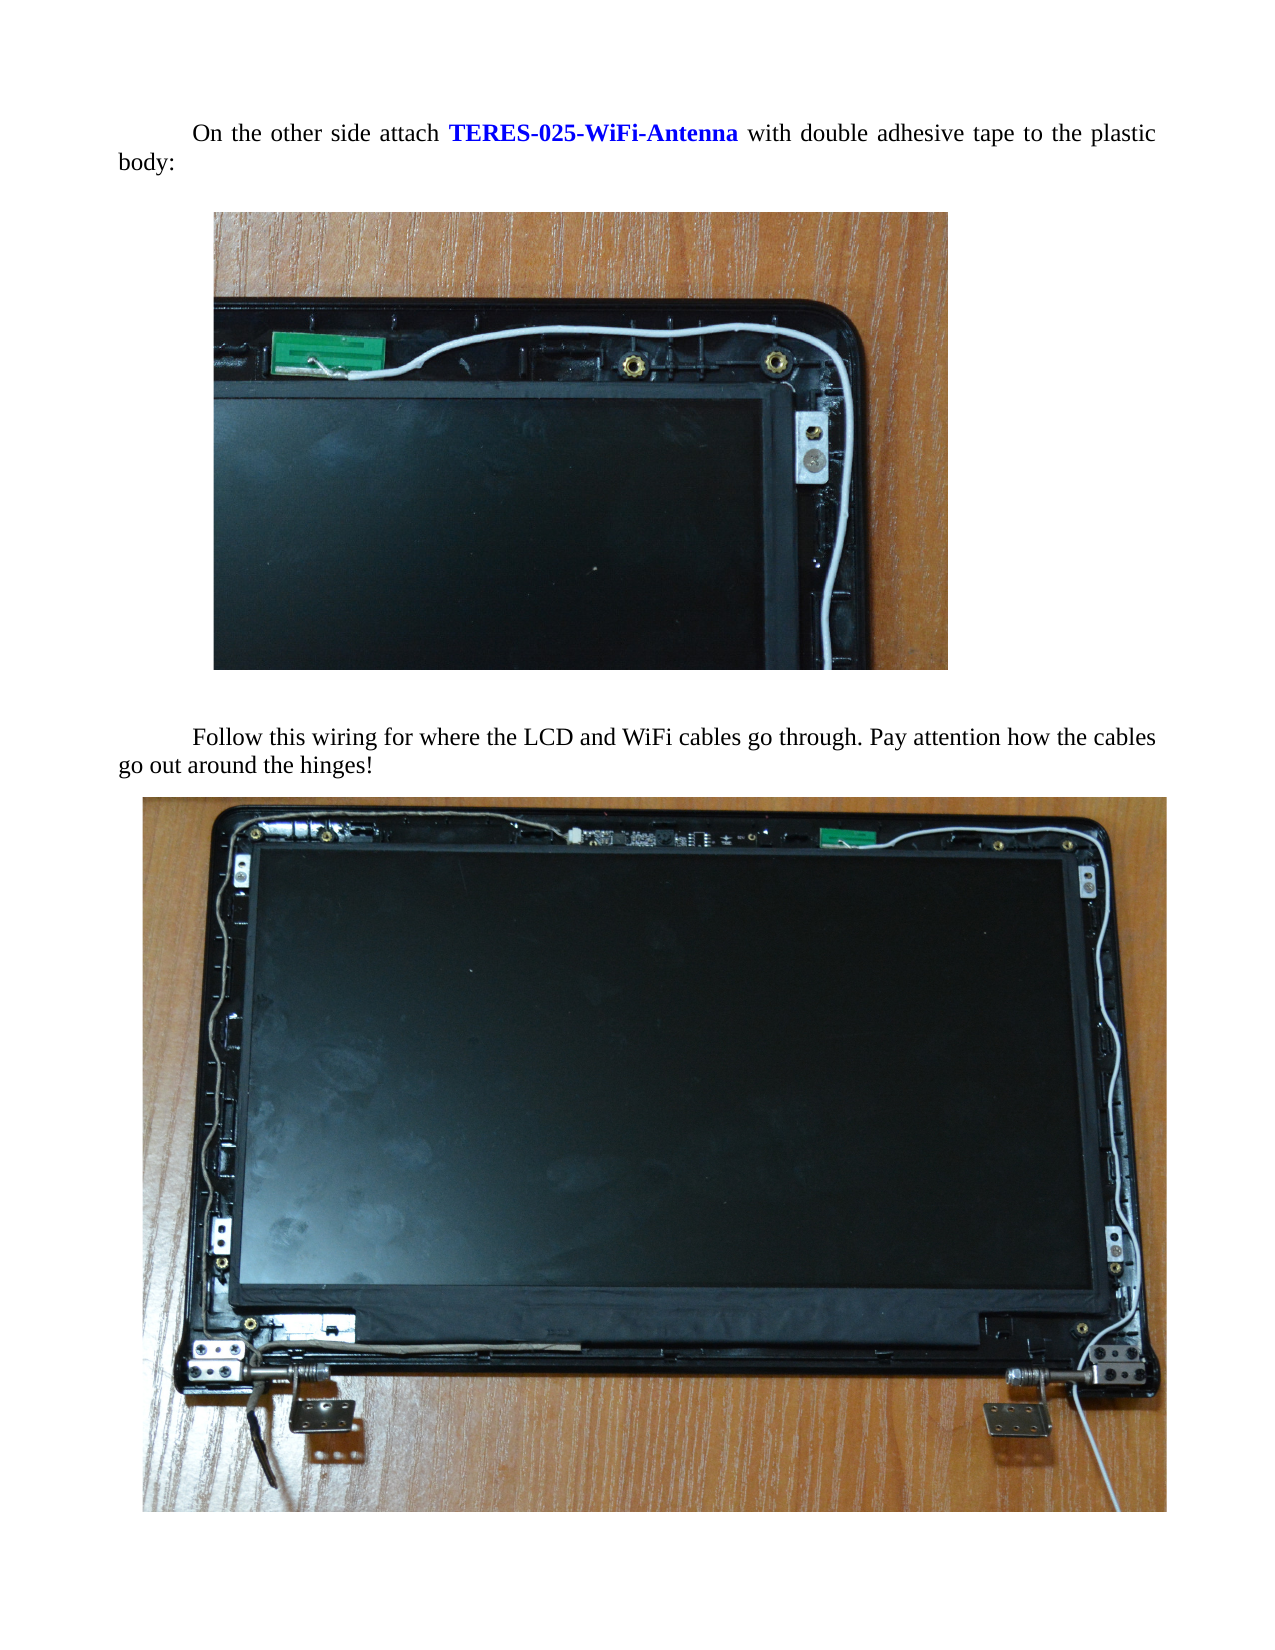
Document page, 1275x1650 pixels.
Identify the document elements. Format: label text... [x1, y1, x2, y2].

text Follow this wiring for where the LCD and WiFi cables go through. Pay attention how the cables go out around the hinges! [118, 722, 1157, 779]
picture [142, 797, 1167, 1512]
text On the other side attach TERES-025-WiFi-Antenna with double adhesive tape to the plastic body: [118, 118, 1157, 176]
picture [213, 212, 948, 670]
